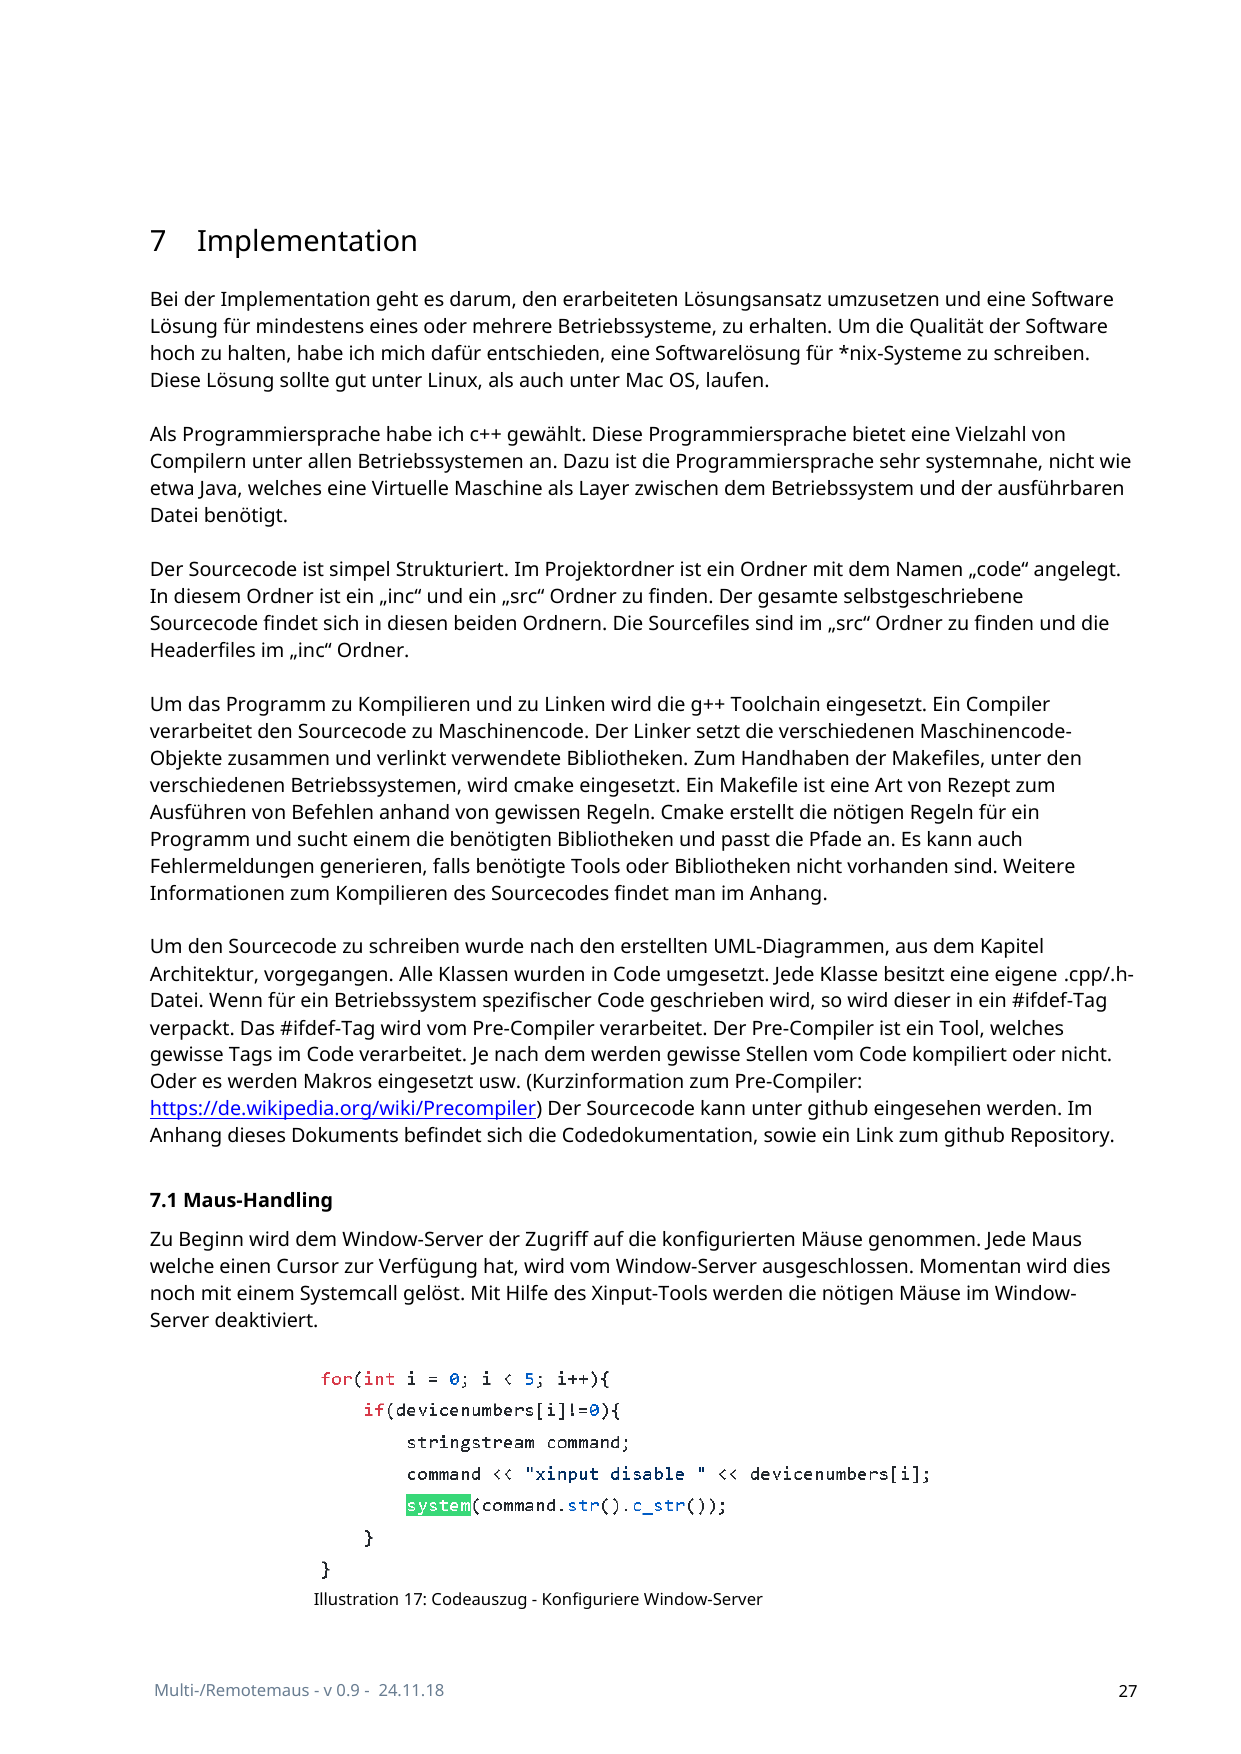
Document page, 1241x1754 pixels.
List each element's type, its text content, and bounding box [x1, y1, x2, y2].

text Um den Sourcecode zu schreiben wurde nach den erstellten UML-Diagrammen, aus dem Kapitel Architektur, vorgegangen. Alle Klassen wurden in Code umgesetzt. Jede Klasse besitzt eine eigene .cpp/.h-Datei. Wenn für ein Betriebssystem spezifischer Code geschrieben wird, so wird dieser in ein #ifdef-Tag verpackt. Das #ifdef-Tag wird vom Pre-Compiler verarbeitet. Der Pre-Compiler ist ein Tool, welches gewisse Tags im Code verarbeitet. Je nach dem werden gewisse Stellen vom Code kompiliert oder nicht. Oder es werden Makros eingesetzt usw. (Kurzinformation zum Pre-Compiler: https://de.wikipedia.org/wiki/Precompiler) Der Sourcecode kann unter github eingesehen werden. Im Anhang dieses Dokuments befindet sich die Codedokumentation, sowie ein Link zum github Repository. [149, 933, 1136, 1149]
subtitle Implementation [149, 221, 1136, 260]
text Bei der Implementation geht es darum, den erarbeiteten Lösungsansatz umzusetzen und eine Software Lösung für mindestens eines oder mehrere Betriebssysteme, zu erhalten. Um die Qualität der Software hoch zu halten, habe ich mich dafür entschieden, eine Softwarelösung für *nix-Systeme zu schreiben. Diese Lösung sollte gut unter Linux, als auch unter Mac OS, laufen. [149, 285, 1136, 393]
text Als Programmiersprache habe ich c++ gewählt. Diese Programmiersprache bietet eine Vielzahl von Compilern unter allen Betriebssystemen an. Dazu ist die Programmiersprache sehr systemnahe, nicht wie etwa Java, welches eine Virtuelle Maschine als Layer zwischen dem Betriebssystem und der ausführbaren Datei benötigt. [149, 420, 1136, 528]
picture [313, 1360, 972, 1588]
text Zu Beginn wird dem Window-Server der Zugriff auf die konfigurierten Mäuse genommen. Jede Maus welche einen Cursor zur Verfügung hat, wird vom Window-Server ausgeschlossen. Momentan wird dies noch mit einem Systemcall gelöst. Mit Hilfe des Xinput-Tools werden die nötigen Mäuse im Window-Server deaktiviert. [149, 1226, 1136, 1333]
text Der Sourcecode ist simpel Strukturiert. Im Projektordner ist ein Ordner mit dem Namen „code“ angelegt. In diesem Ordner ist ein „inc“ und ein „src“ Ordner zu finden. Der gesamte selbstgeschriebene Sourcecode findet sich in diesen beiden Ordnern. Die Sourcefiles sind im „src“ Ordner zu finden und die Headerfiles im „inc“ Ordner. [149, 555, 1136, 663]
text Um das Programm zu Kompilieren und zu Linken wird die g++ Toolchain eingesetzt. Ein Compiler verarbeitet den Sourcecode zu Maschinencode. Der Linker setzt die verschiedenen Maschinencode-Objekte zusammen und verlinkt verwendete Bibliotheken. Zum Handhaben der Makefiles, unter den verschiedenen Betriebssystemen, wird cmake eingesetzt. Ein Makefile ist eine Art von Rezept zum Ausführen von Befehlen anhand von gewissen Regeln. Cmake erstellt die nötigen Regeln für ein Programm und sucht einem die benötigten Bibliotheken und passt die Pfade an. Es kann auch Fehlermeldungen generieren, falls benötigte Tools oder Bibliotheken nicht vorhanden sind. Weitere Informationen zum Kompilieren des Sourcecodes findet man im Anhang. [149, 690, 1136, 906]
text Illustration 17: Codeauszug - Konfiguriere Window-Server [313, 1588, 972, 1610]
subtitle Maus-Handling [149, 1186, 1136, 1213]
